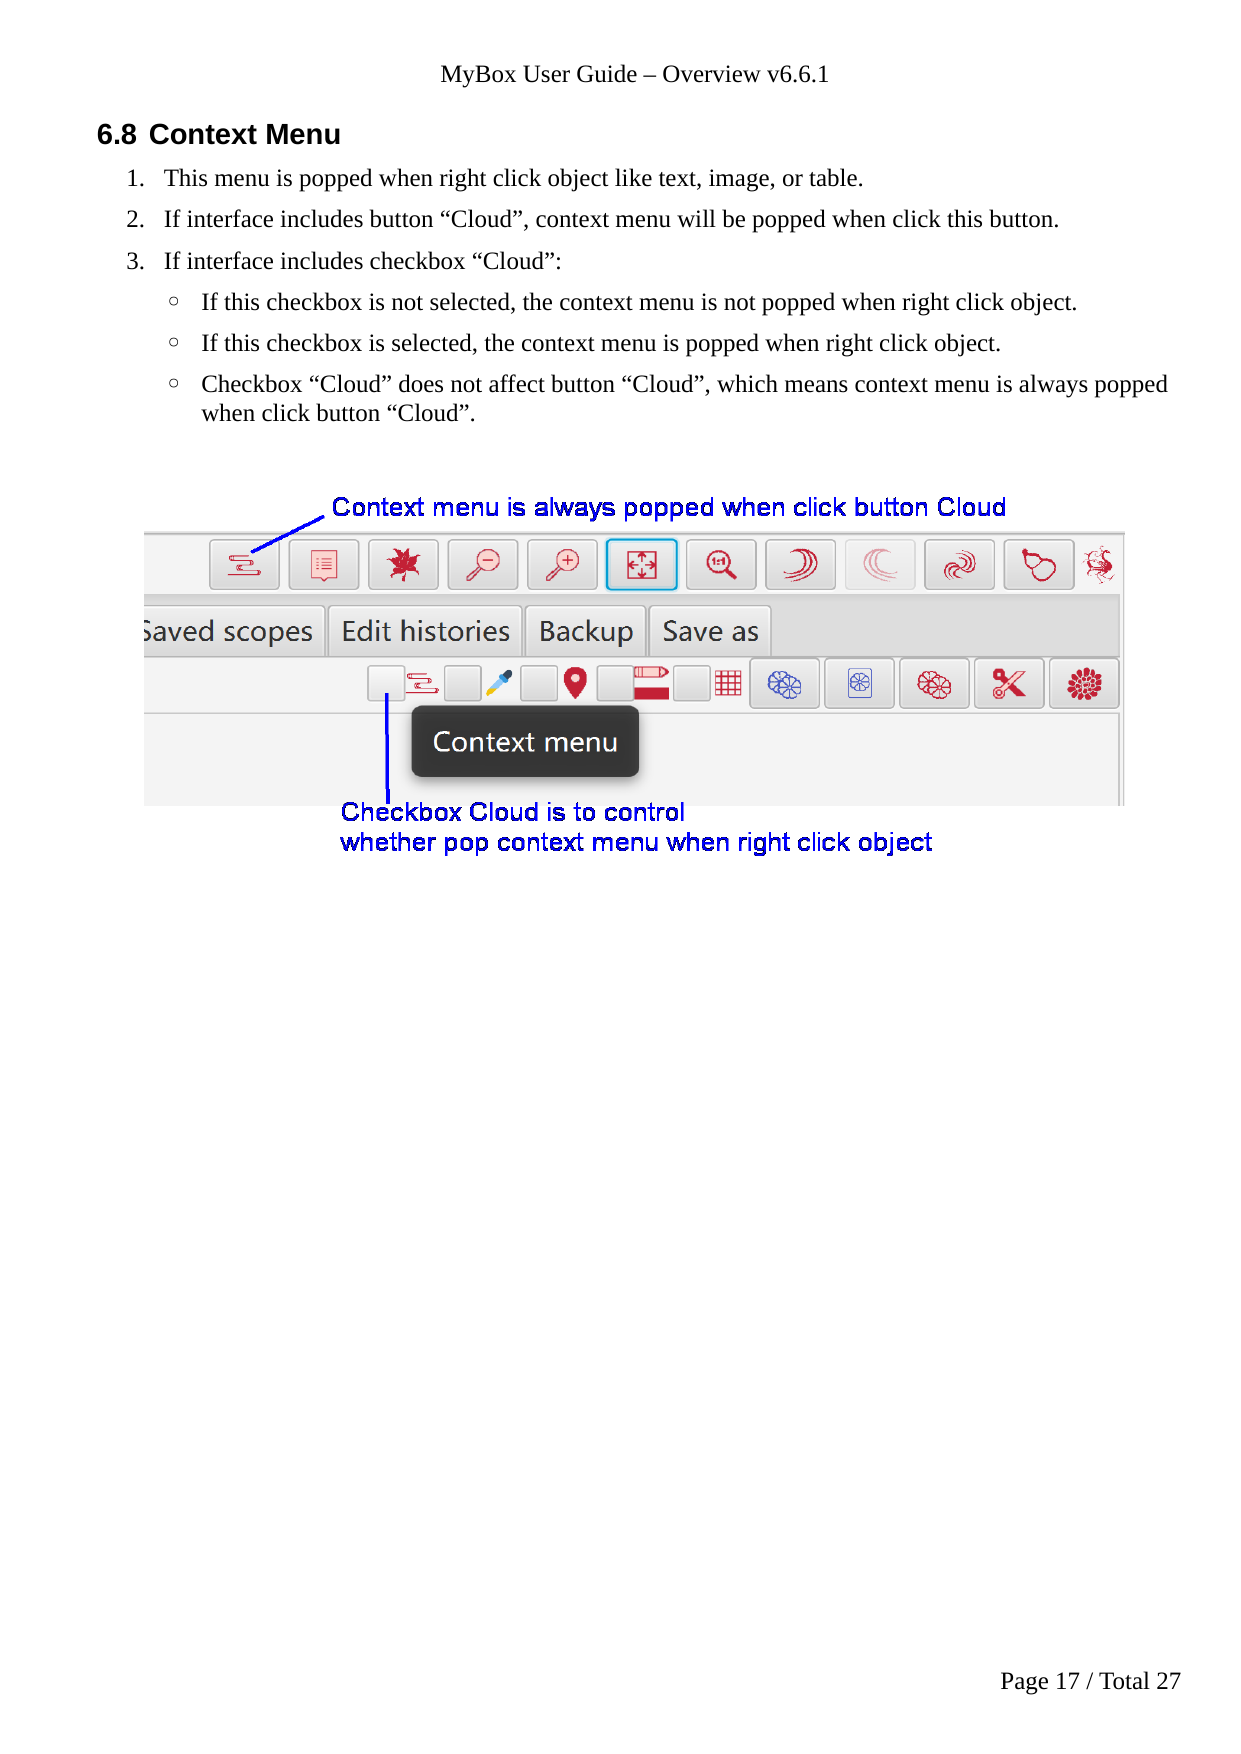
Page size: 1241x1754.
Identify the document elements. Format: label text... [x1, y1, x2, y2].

subtitle Context Menu [88, 117, 1181, 151]
picture [143, 480, 1127, 866]
list This menu is popped when right click object like text, image, or table. [126, 163, 1181, 192]
list If this checkbox is selected, the context menu is popped when right click object. [163, 328, 1181, 357]
list If interface includes checkbox “Cloud”: [126, 246, 1181, 274]
list If interface includes button “Cloud”, context menu will be popped when click this button. [126, 204, 1181, 233]
list If this checkbox is not selected, the context menu is not popped when right click object. [163, 287, 1181, 316]
list Checkbox “Cloud” does not affect button “Cloud”, which means context menu is always popped when click button “Cloud”. [163, 369, 1181, 427]
